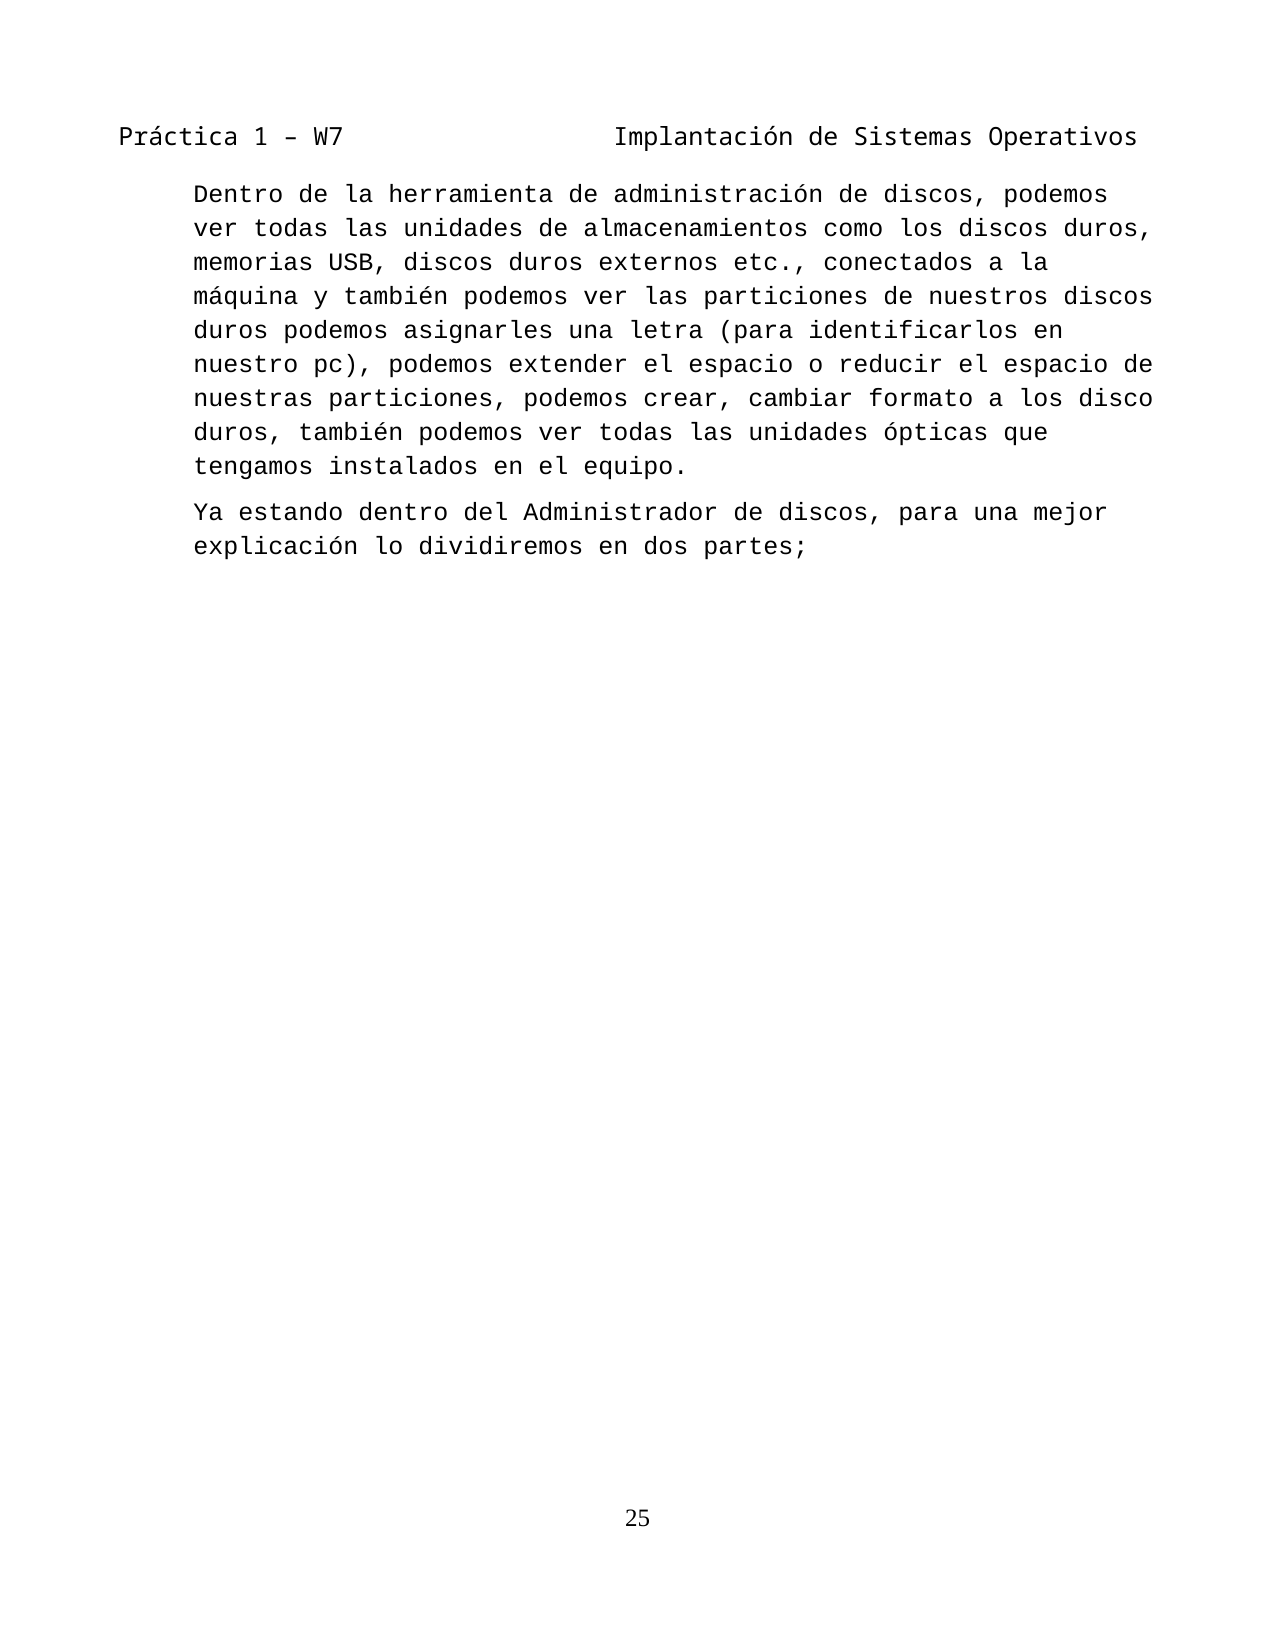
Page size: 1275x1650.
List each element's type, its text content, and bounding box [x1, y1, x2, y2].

list Dentro de la herramienta de administración de discos, podemos ver todas las unidades de almacenamientos como los discos duros, memorias USB, discos duros externos etc., conectados a la máquina y también podemos ver las particiones de nuestros discos duros podemos asignarles una letra (para identificarlos en nuestro pc), podemos extender el espacio o reducir el espacio de nuestras particiones, podemos crear, cambiar formato a los disco duros, también podemos ver todas las unidades ópticas que tengamos instalados en el equipo. [156, 182, 1157, 482]
list Ya estando dentro del Administrador de discos, para una mejor explicación lo dividiremos en dos partes; [156, 500, 1157, 562]
